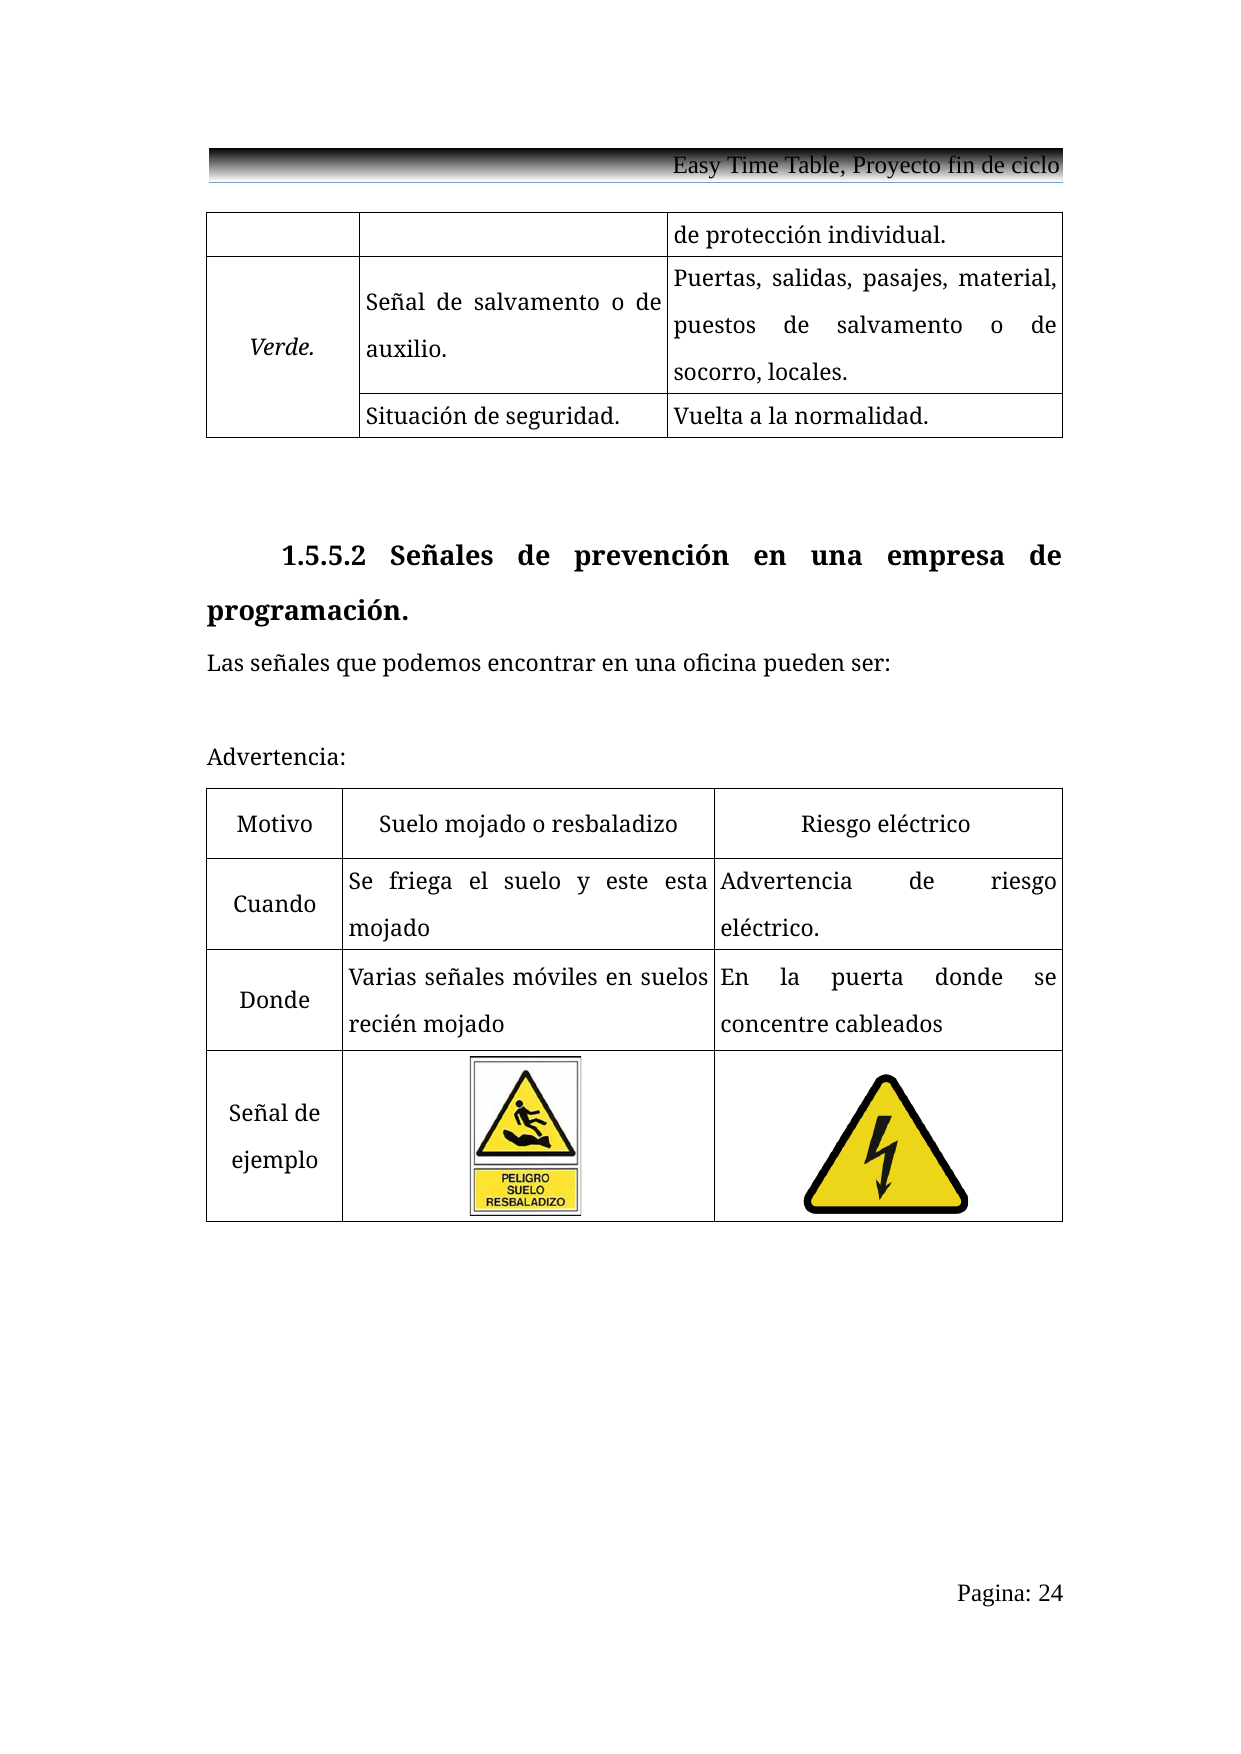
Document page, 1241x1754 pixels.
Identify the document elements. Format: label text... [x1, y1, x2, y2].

table_cell Verde. [207, 257, 359, 437]
table_cell Puertas, salidas, pasajes, material, puestos de salvamento o de socorro, locales. [668, 257, 1062, 393]
table_cell Advertencia de riesgo eléctrico. [715, 859, 1062, 948]
table_header Riesgo eléctrico [715, 789, 1062, 858]
table_header Motivo [207, 789, 342, 858]
table_header Suelo mojado o resbaladizo [343, 789, 714, 858]
table_cell [207, 213, 359, 256]
text 1.5.5.2 Señales de prevención en una empresa de programación. [207, 536, 1063, 628]
picture [803, 1074, 969, 1214]
table_cell Se friega el suelo y este esta mojado [343, 859, 714, 948]
table_cell Donde [207, 950, 342, 1050]
table_cell Vuelta a la normalidad. [668, 394, 1062, 437]
table_cell de protección individual. [668, 213, 1062, 256]
table_cell Varias señales móviles en suelos recién mojado [343, 950, 714, 1050]
table_cell En la puerta donde se concentre cableados [715, 950, 1062, 1050]
table_cell Situación de seguridad. [360, 394, 667, 437]
table_cell [715, 1051, 1062, 1221]
table_cell [343, 1051, 714, 1221]
text Las señales que podemos encontrar en una oficina pueden ser: [207, 647, 1063, 678]
table_cell Cuando [207, 859, 342, 948]
picture [469, 1056, 582, 1216]
table_cell Señal de salvamento o de auxilio. [360, 257, 667, 393]
text Advertencia: [207, 741, 1063, 772]
table_cell [360, 213, 667, 256]
table_cell Señal de ejemplo [207, 1051, 342, 1221]
